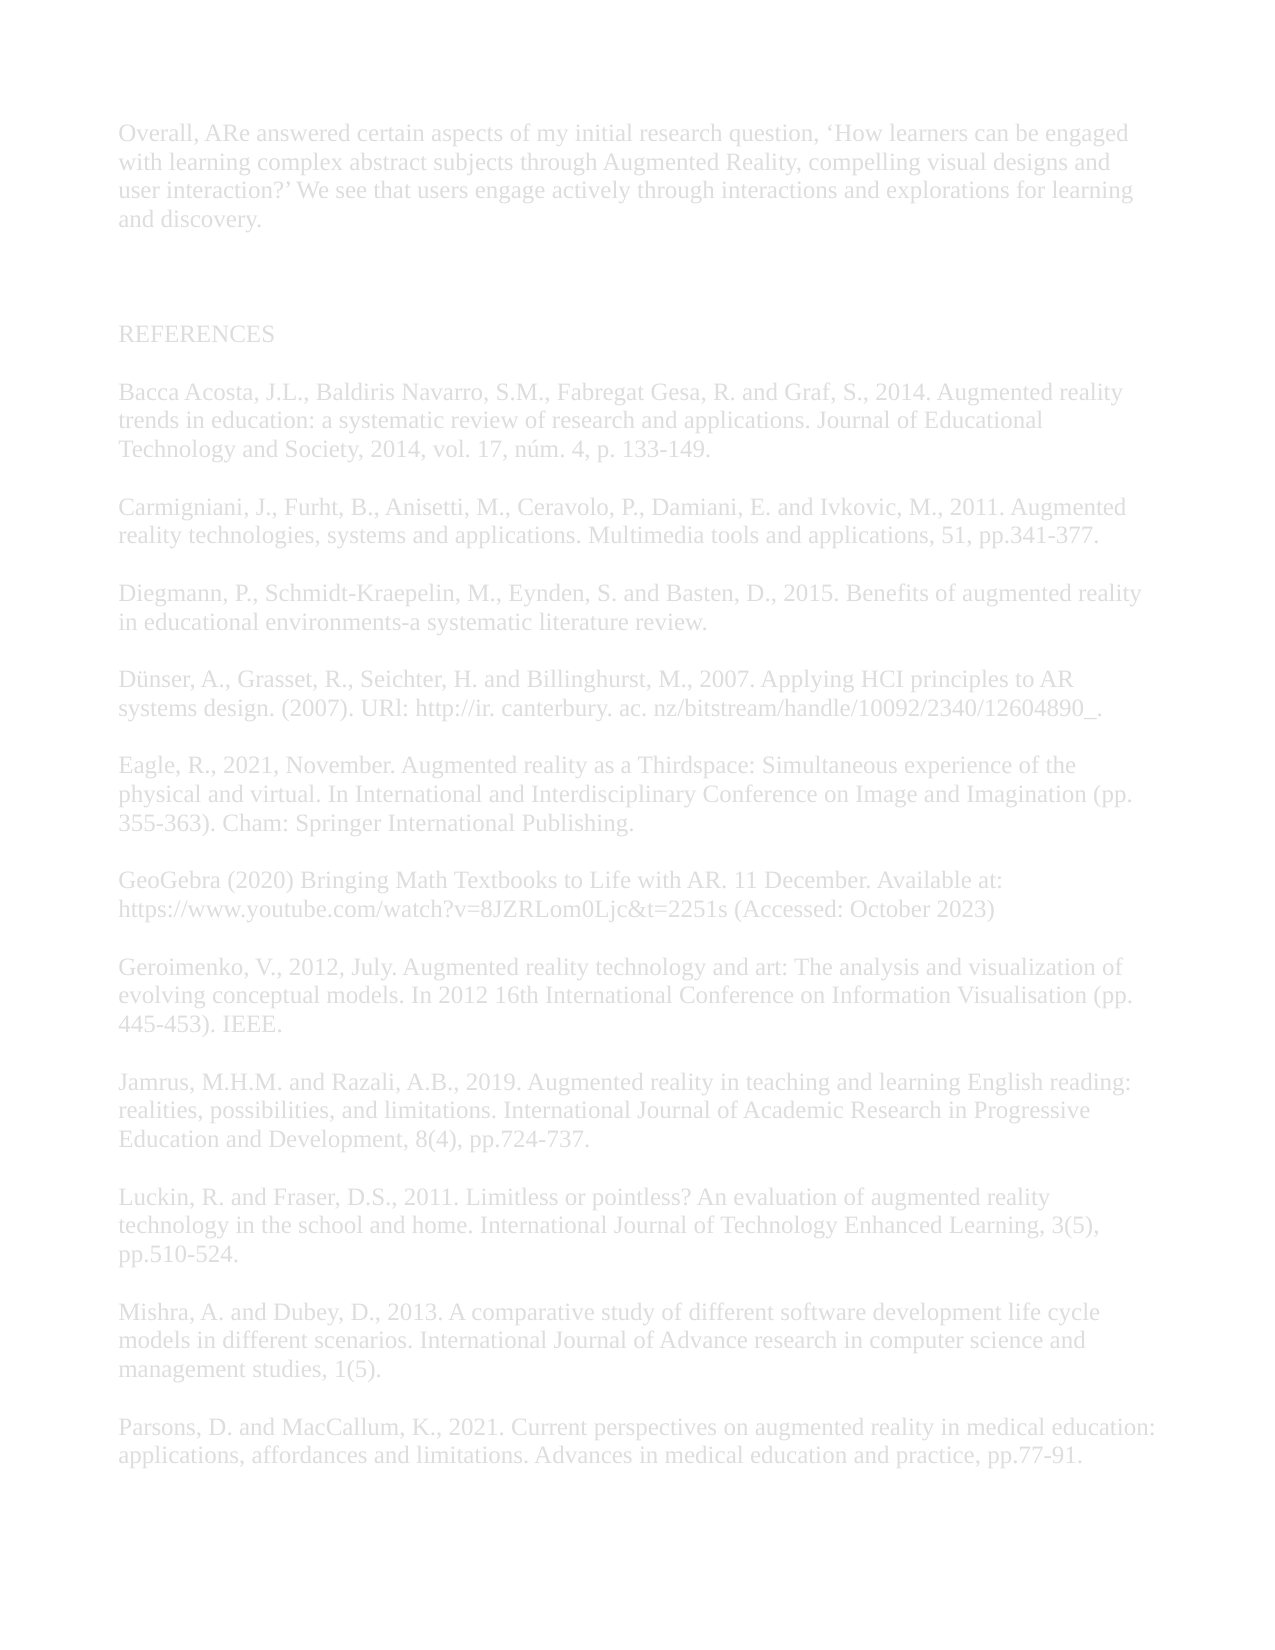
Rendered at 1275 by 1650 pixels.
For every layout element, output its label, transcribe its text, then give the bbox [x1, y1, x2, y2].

text Parsons, D. and MacCallum, K., 2021. Current perspectives on augmented reality in medical education: applications, affordances and limitations. Advances in medical education and practice, pp.77-91. [118, 1412, 1157, 1469]
text Dünser, A., Grasset, R., Seichter, H. and Billinghurst, M., 2007. Applying HCI principles to AR systems design. (2007). URl: http://ir. canterbury. ac. nz/bitstream/handle/10092/2340/12604890_. [118, 664, 1157, 722]
text Mishra, A. and Dubey, D., 2013. A comparative study of different software development life cycle models in different scenarios. International Journal of Advance research in computer science and management studies, 1(5). [118, 1297, 1157, 1383]
text REFERENCES [118, 319, 1157, 348]
text Eagle, R., 2021, November. Augmented reality as a Thirdspace: Simultaneous experience of the physical and virtual. In International and Interdisciplinary Conference on Image and Imagination (pp. 355-363). Cham: Springer International Publishing. [118, 751, 1157, 837]
text Luckin, R. and Fraser, D.S., 2011. Limitless or pointless? An evaluation of augmented reality technology in the school and home. International Journal of Technology Enhanced Learning, 3(5), pp.510-524. [118, 1182, 1157, 1268]
text GeoGebra (2020) Bringing Math Textbooks to Life with AR. 11 December. Available at: https://www.youtube.com/watch?v=8JZRLom0Ljc&t=2251s (Accessed: October 2023) [118, 866, 1157, 923]
text Bacca Acosta, J.L., Baldiris Navarro, S.M., Fabregat Gesa, R. and Graf, S., 2014. Augmented reality trends in education: a systematic review of research and applications. Journal of Educational Technology and Society, 2014, vol. 17, núm. 4, p. 133-149. [118, 377, 1157, 463]
text Jamrus, M.H.M. and Razali, A.B., 2019. Augmented reality in teaching and learning English reading: realities, possibilities, and limitations. International Journal of Academic Research in Progressive Education and Development, 8(4), pp.724-737. [118, 1067, 1157, 1153]
text Diegmann, P., Schmidt-Kraepelin, M., Eynden, S. and Basten, D., 2015. Benefits of augmented reality in educational environments-a systematic literature review. [118, 578, 1157, 636]
text Geroimenko, V., 2012, July. Augmented reality technology and art: The analysis and visualization of evolving conceptual models. In 2012 16th International Conference on Information Visualisation (pp. 445-453). IEEE. [118, 952, 1157, 1038]
text Overall, ARe answered certain aspects of my initial research question, ‘How learners can be engaged with learning complex abstract subjects through Augmented Reality, compelling visual designs and user interaction?’ We see that users engage actively through interactions and explorations for learning and discovery. [118, 118, 1157, 233]
text Carmigniani, J., Furht, B., Anisetti, M., Ceravolo, P., Damiani, E. and Ivkovic, M., 2011. Augmented reality technologies, systems and applications. Multimedia tools and applications, 51, pp.341-377. [118, 492, 1157, 549]
